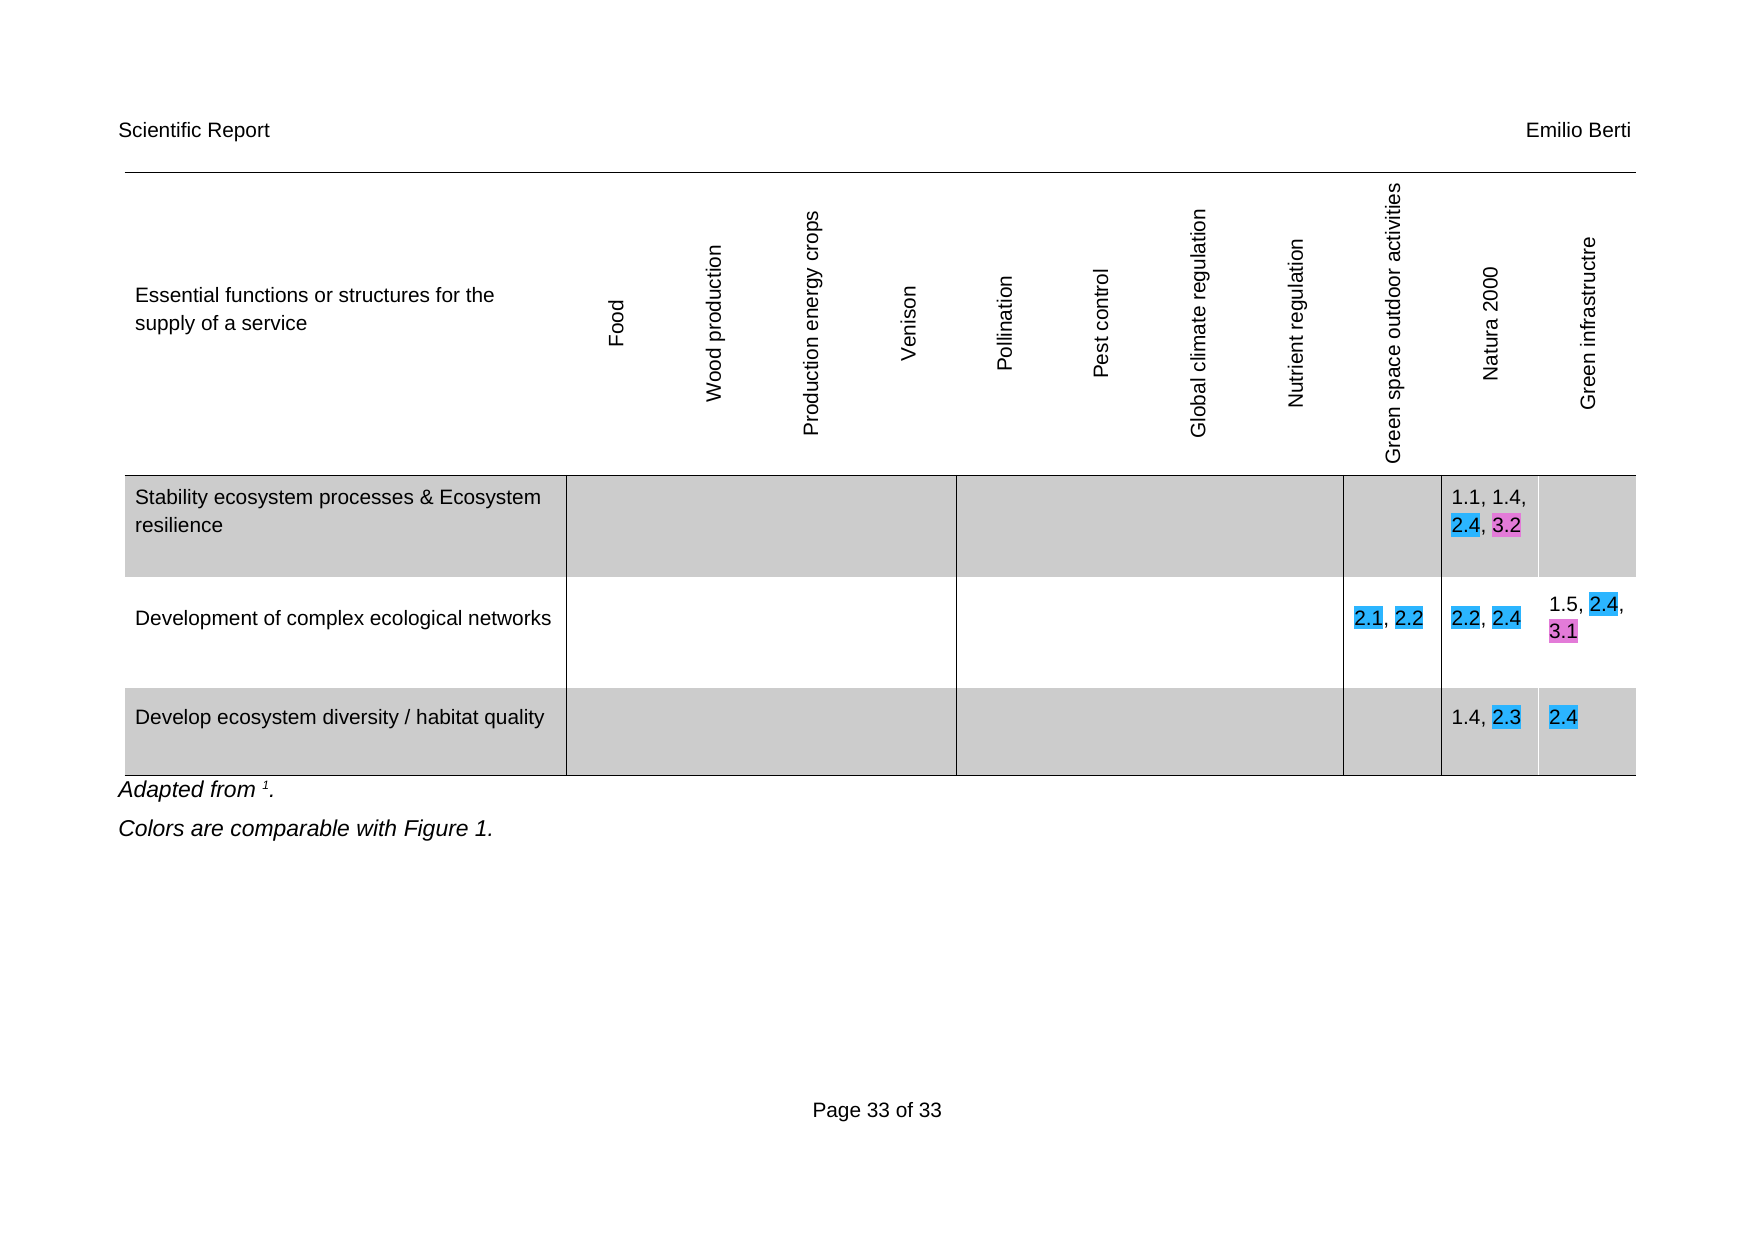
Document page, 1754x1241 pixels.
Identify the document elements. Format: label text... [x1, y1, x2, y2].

table_cell [1051, 476, 1149, 577]
table_cell [1246, 577, 1343, 688]
table_header Global climate regulation [1149, 173, 1246, 475]
table_header Food [567, 173, 664, 475]
table_cell Stability ecosystem processes & Ecosystem resilience [125, 476, 566, 577]
table_cell [664, 688, 762, 775]
table_cell 2.1, 2.2 [1344, 577, 1441, 688]
table_cell [859, 688, 956, 775]
table_cell [567, 476, 664, 577]
table_cell [957, 476, 1051, 577]
table_header Production energy crops [762, 173, 859, 475]
table_cell 1.1, 1.4, 2.4, 3.2 [1442, 476, 1538, 577]
table_cell [762, 688, 859, 775]
table_cell [957, 688, 1051, 775]
table_header Venison [859, 173, 956, 475]
text Adapted from 1. [118, 776, 1636, 802]
table_cell [1246, 476, 1343, 577]
table_cell [567, 577, 664, 688]
table_header Pollination [956, 173, 1051, 475]
table_cell 1.4, 2.3 [1442, 688, 1538, 775]
table_header Essential functions or structures for the supply of a service [125, 173, 567, 475]
table_header Pest control [1051, 173, 1149, 475]
table_header Green space outdoor activities [1344, 173, 1441, 475]
table_cell [1051, 577, 1149, 688]
table_cell [1149, 688, 1246, 775]
table_cell 2.4 [1539, 688, 1636, 775]
table_cell [859, 577, 956, 688]
text Colors are comparable with Figure 1. [118, 815, 1636, 842]
table_cell [762, 476, 859, 577]
table_header Wood production [664, 173, 762, 475]
table_cell [762, 577, 859, 688]
table_cell [1246, 688, 1343, 775]
table_cell Development of complex ecological networks [125, 577, 566, 688]
table_cell 1.5, 2.4, 3.1 [1539, 577, 1636, 688]
table_cell [664, 577, 762, 688]
table_cell 2.2, 2.4 [1442, 577, 1538, 688]
table_cell [1051, 688, 1149, 775]
table_cell [1344, 476, 1441, 577]
table_cell [1149, 577, 1246, 688]
table_cell [567, 688, 664, 775]
table_cell [957, 577, 1051, 688]
table_cell [1344, 688, 1441, 775]
table_cell Develop ecosystem diversity / habitat quality [125, 688, 566, 775]
table_cell [859, 476, 956, 577]
table_header Natura 2000 [1441, 173, 1538, 475]
table_cell [1539, 476, 1636, 577]
table_cell [1149, 476, 1246, 577]
table_cell [664, 476, 762, 577]
table_header Green infrastructre [1539, 173, 1636, 475]
table_header Nutrient regulation [1246, 173, 1344, 475]
